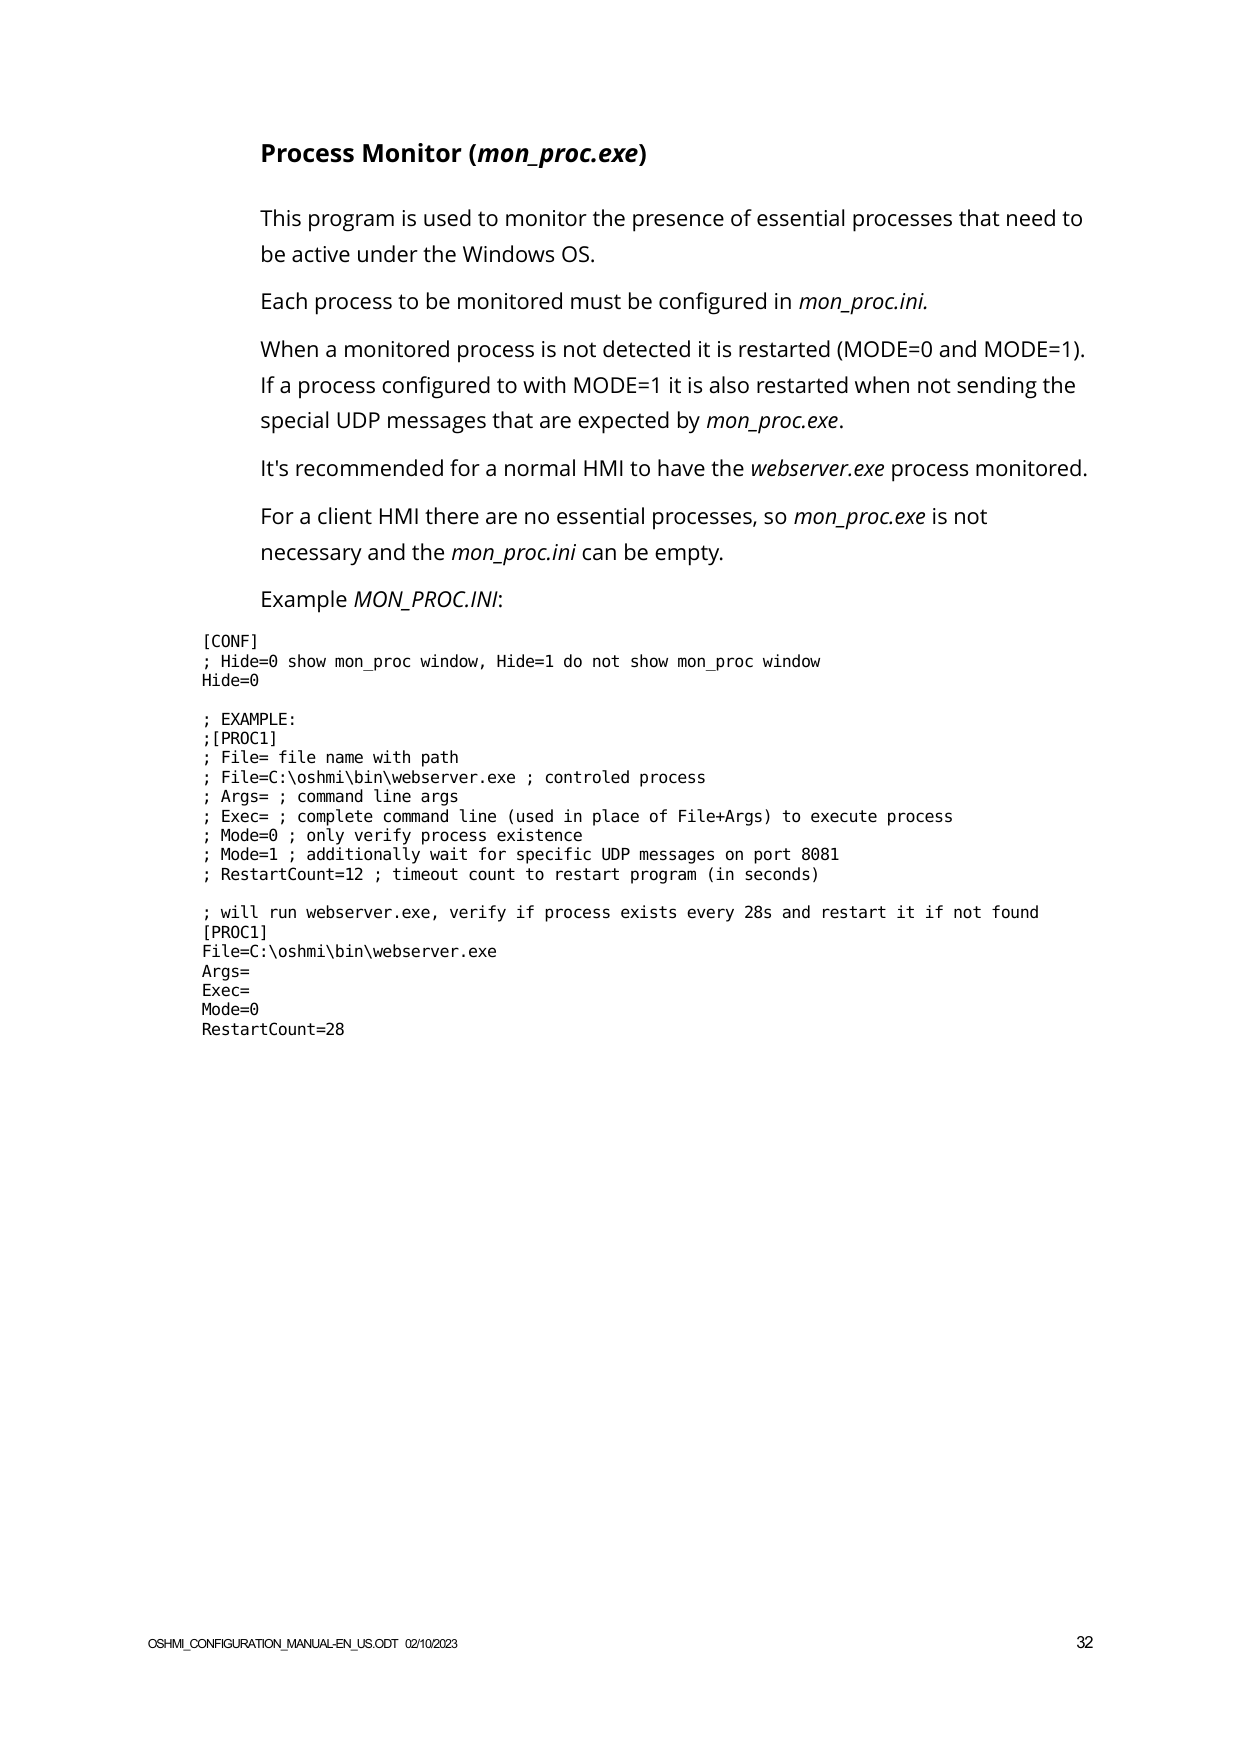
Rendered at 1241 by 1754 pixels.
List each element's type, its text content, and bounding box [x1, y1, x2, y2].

text ; File=C:\oshmi\bin\webserver.exe ; controled process [202, 768, 1093, 787]
text Example MON_PROC.INI: [260, 584, 1093, 614]
text ; Exec= ; complete command line (used in place of File+Args) to execute process [202, 806, 1093, 826]
text ; will run webserver.exe, verify if process exists every 28s and restart it if not found [202, 903, 1093, 923]
text Each process to be monitored must be configured in mon_proc.ini. [260, 286, 1093, 316]
text ; Args= ; command line args [202, 787, 1093, 806]
text For a client HMI there are no essential processes, so mon_proc.exe is not necessary and the mon_proc.ini can be empty. [260, 501, 1093, 566]
text ; RestartCount=12 ; timeout count to restart program (in seconds) [202, 864, 1093, 884]
text Hide=0 [202, 671, 1093, 690]
text [CONF] [202, 632, 1093, 651]
text Exec= [202, 981, 1093, 1000]
subtitle Process Monitor (mon_proc.exe) [260, 136, 1093, 170]
text File=C:\oshmi\bin\webserver.exe [202, 942, 1093, 961]
text When a monitored process is not detected it is restarted (MODE=0 and MODE=1). If a process configured to with MODE=1 it is also restarted when not sending the special UDP messages that are expected by mon_proc.exe. [260, 334, 1093, 435]
text RestartCount=28 [202, 1019, 1093, 1039]
text ; Mode=1 ; additionally wait for specific UDP messages on port 8081 [202, 845, 1093, 864]
text [PROC1] [202, 923, 1093, 942]
text It's recommended for a normal HMI to have the webserver.exe process monitored. [260, 453, 1093, 483]
text ; Mode=0 ; only verify process existence [202, 826, 1093, 845]
text ; File= file name with path [202, 748, 1093, 768]
text This program is used to monitor the presence of essential processes that need to be active under the Windows OS. [260, 203, 1093, 268]
text ; Hide=0 show mon_proc window, Hide=1 do not show mon_proc window [202, 651, 1093, 671]
text ;[PROC1] [202, 729, 1093, 748]
text Mode=0 [202, 1000, 1093, 1019]
text Args= [202, 961, 1093, 981]
text ; EXAMPLE: [202, 709, 1093, 729]
